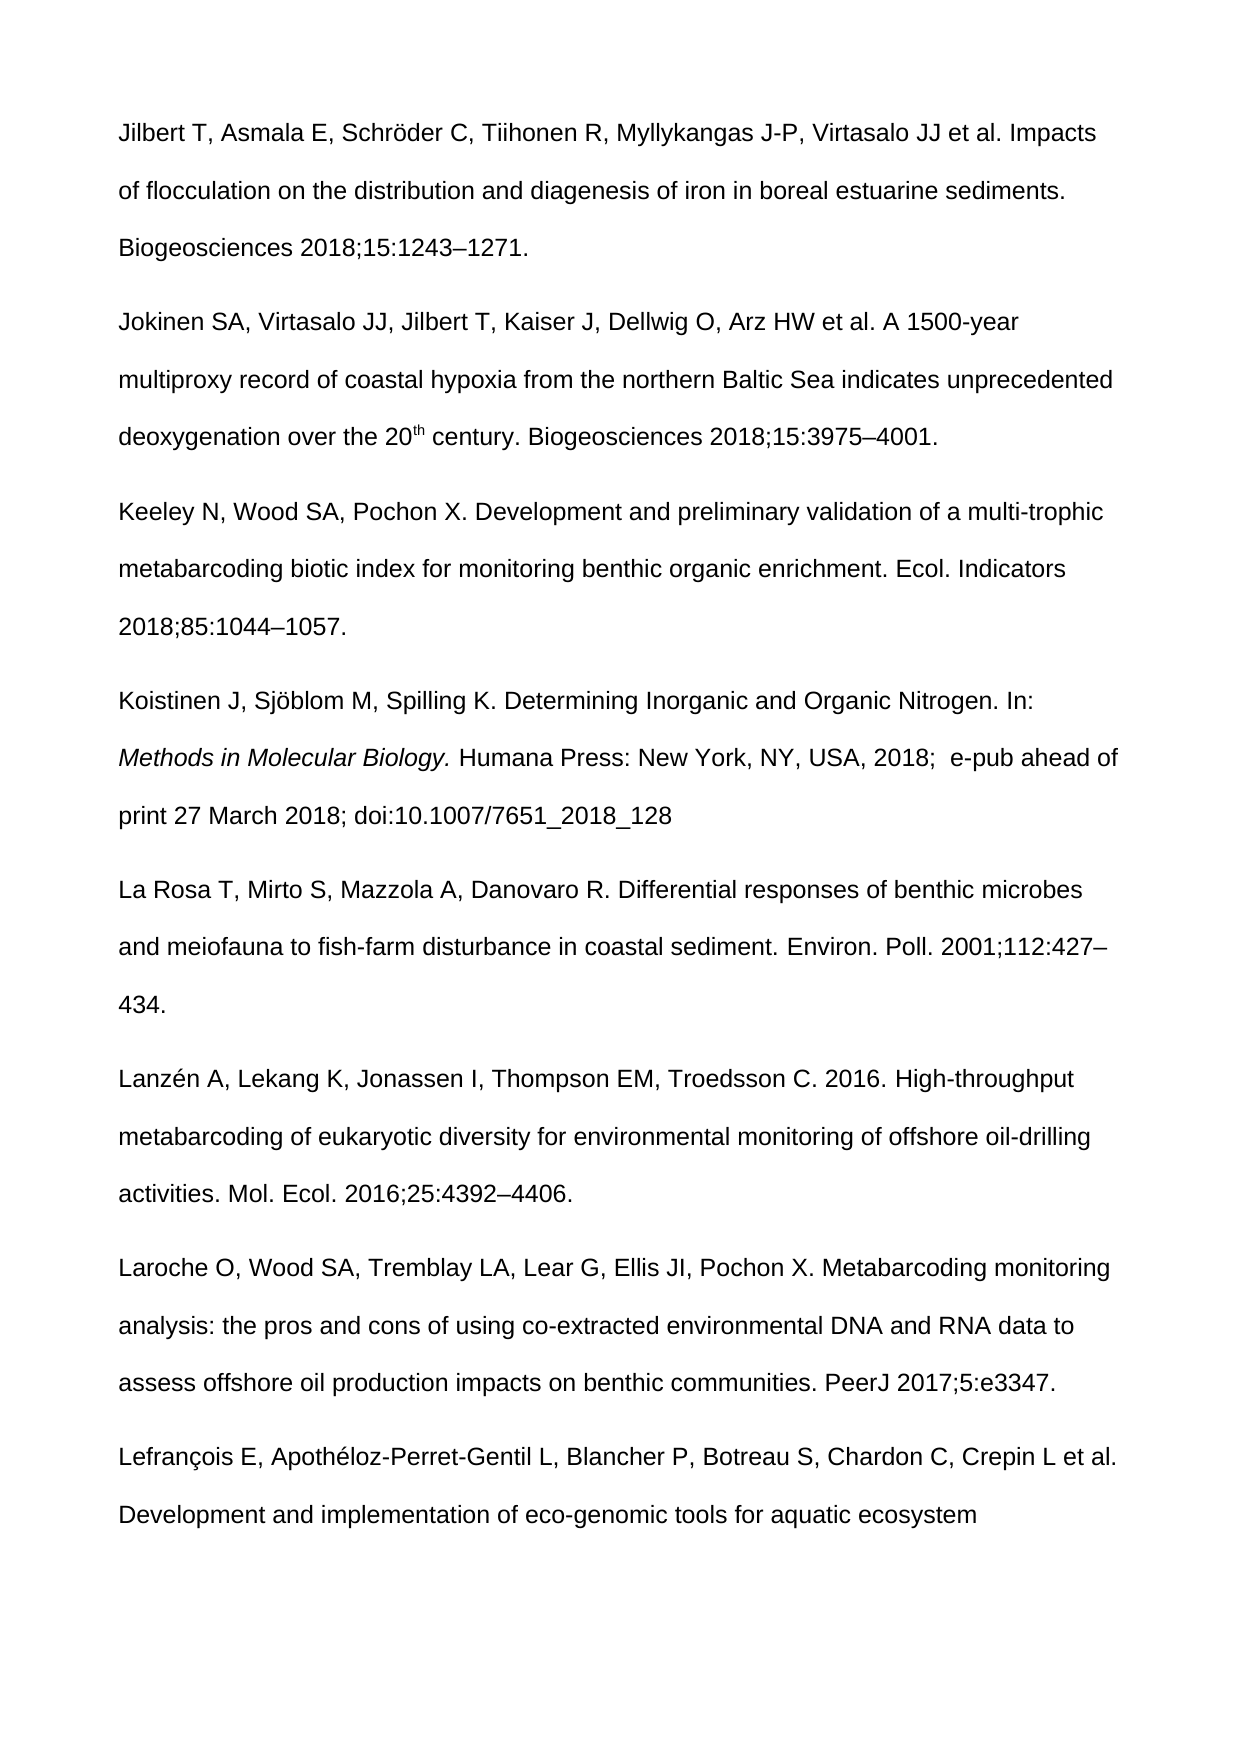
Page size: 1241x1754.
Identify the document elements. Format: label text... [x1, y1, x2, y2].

text Keeley N, Wood SA, Pochon X. Development and preliminary validation of a multi-trophic metabarcoding biotic index for monitoring benthic organic enrichment. Ecol. Indicators 2018;85:1044–1057. [118, 496, 1122, 640]
text Jokinen SA, Virtasalo JJ, Jilbert T, Kaiser J, Dellwig O, Arz HW et al. A 1500-year multiproxy record of coastal hypoxia from the northern Baltic Sea indicates unprecedented deoxygenation over the 20th century. Biogeosciences 2018;15:3975–4001. [118, 307, 1122, 451]
text Jilbert T, Asmala E, Schröder C, Tiihonen R, Myllykangas J-P, Virtasalo JJ et al. Impacts of flocculation on the distribution and diagenesis of iron in boreal estuarine sediments. Biogeosciences 2018;15:1243–1271. [118, 118, 1122, 262]
text La Rosa T, Mirto S, Mazzola A, Danovaro R. Differential responses of benthic microbes and meiofauna to fish-farm disturbance in coastal sediment. Environ. Poll. 2001;112:427–434. [118, 875, 1122, 1018]
text Koistinen J, Sjöblom M, Spilling K. Determining Inorganic and Organic Nitrogen. In: Methods in Molecular Biology. Humana Press: New York, NY, USA, 2018; e-pub ahead of print 27 March 2018; doi:10.1007/7651_2018_128 [118, 686, 1122, 829]
text Lefrançois E, Apothéloz-Perret-Gentil L, Blancher P, Botreau S, Chardon C, Crepin L et al. Development and implementation of eco-genomic tools for aquatic ecosystem [118, 1442, 1122, 1528]
text Laroche O, Wood SA, Tremblay LA, Lear G, Ellis JI, Pochon X. Metabarcoding monitoring analysis: the pros and cons of using co-extracted environmental DNA and RNA data to assess offshore oil production impacts on benthic communities. PeerJ 2017;5:e3347. [118, 1253, 1122, 1397]
text Lanzén A, Lekang K, Jonassen I, Thompson EM, Troedsson C. 2016. High-throughput metabarcoding of eukaryotic diversity for environmental monitoring of offshore oil-drilling activities. Mol. Ecol. 2016;25:4392–4406. [118, 1064, 1122, 1208]
